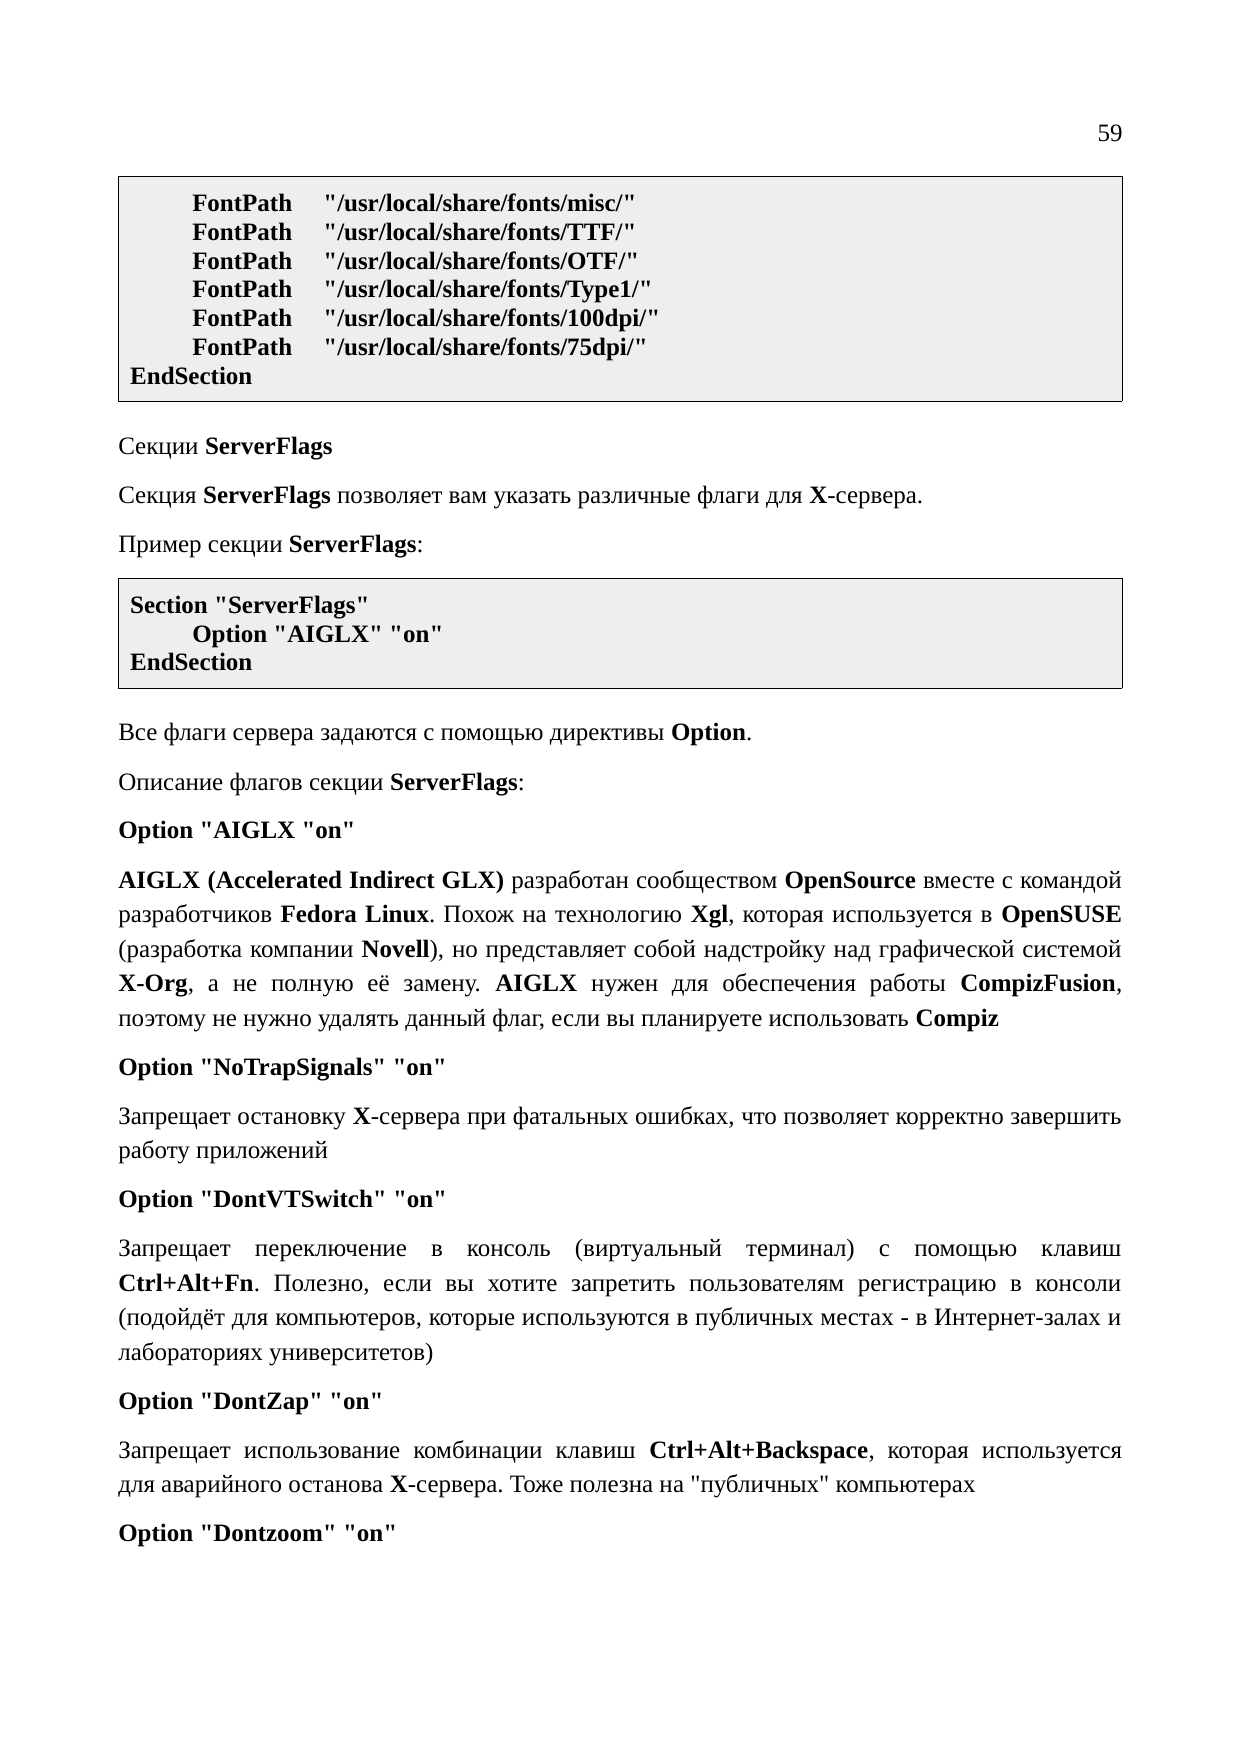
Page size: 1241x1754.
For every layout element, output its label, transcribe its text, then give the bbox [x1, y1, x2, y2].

text FontPath "/usr/local/share/fonts/100dpi/" [119, 291, 1122, 320]
text AIGLX (Accelerated Indirect GLX) разработан сообществом OpenSource вместе с командой разработчиков Fedora Linux. Похож на технологию Xgl, которая используется в OpenSUSE (разработка компании Novell), но представляет собой надстройку над графической системой Х-Org, а не полную её замену. AIGLX нужен для обеспечения работы CompizFusion, поэтому не нужно удалять данный флаг, если вы планируете использовать Compiz [118, 865, 1122, 1031]
text Option "AIGLX "on" [118, 816, 1122, 844]
text Запрещает остановку Х-сервера при фатальных ошибках, что позволяет корректно завершить работу приложений [118, 1101, 1122, 1164]
text Section "ServerFlags" [119, 579, 1122, 607]
text Option "NoTrapSignals" "on" [118, 1052, 1122, 1080]
text Запрещает переключение в консоль (виртуальный терминал) с помощью клавиш Ctrl+Alt+Fn. Полезно, если вы хотите запретить пользователям регистрацию в консоли (подойдёт для компьютеров, которые используются в публичных местах - в Интернет-залах и лабораториях университетов) [118, 1233, 1122, 1366]
text Option "DontVTSwitch" "on" [118, 1184, 1122, 1213]
text FontPath "/usr/local/share/fonts/misc/" [119, 177, 1122, 205]
text Запрещает использование комбинации клавиш Сtrl+Alt+Bасksрасе, которая используется для аварийного останова Х-сервера. Тоже полезна на "публичных" компьютерах [118, 1435, 1122, 1498]
text FontPath "/usr/local/share/fonts/TTF/" [119, 205, 1122, 234]
text Option "AIGLX" "on" [119, 607, 1122, 636]
text FontPath "/usr/local/share/fonts/Type1/" [119, 263, 1122, 291]
text Пример секции ServerFlags: [118, 529, 1122, 558]
text Секция ServerFlags позволяет вам указать различные флаги для Х-сервера. [118, 480, 1122, 509]
text EndSection [119, 349, 1122, 401]
text Option "DontZap" "on" [118, 1386, 1122, 1414]
text FontPath "/usr/local/share/fonts/75dpi/" [119, 320, 1122, 349]
text Секции ServerFlags [118, 431, 1122, 459]
text EndSection [119, 636, 1122, 688]
text FontPath "/usr/local/share/fonts/OTF/" [119, 234, 1122, 263]
text Все флаги сервера задаются с помощью директивы Option. [118, 717, 1122, 746]
text Описание флагов секции ServerFlags: [118, 767, 1122, 795]
text Option "Dontzoom" "on" [118, 1518, 1122, 1547]
